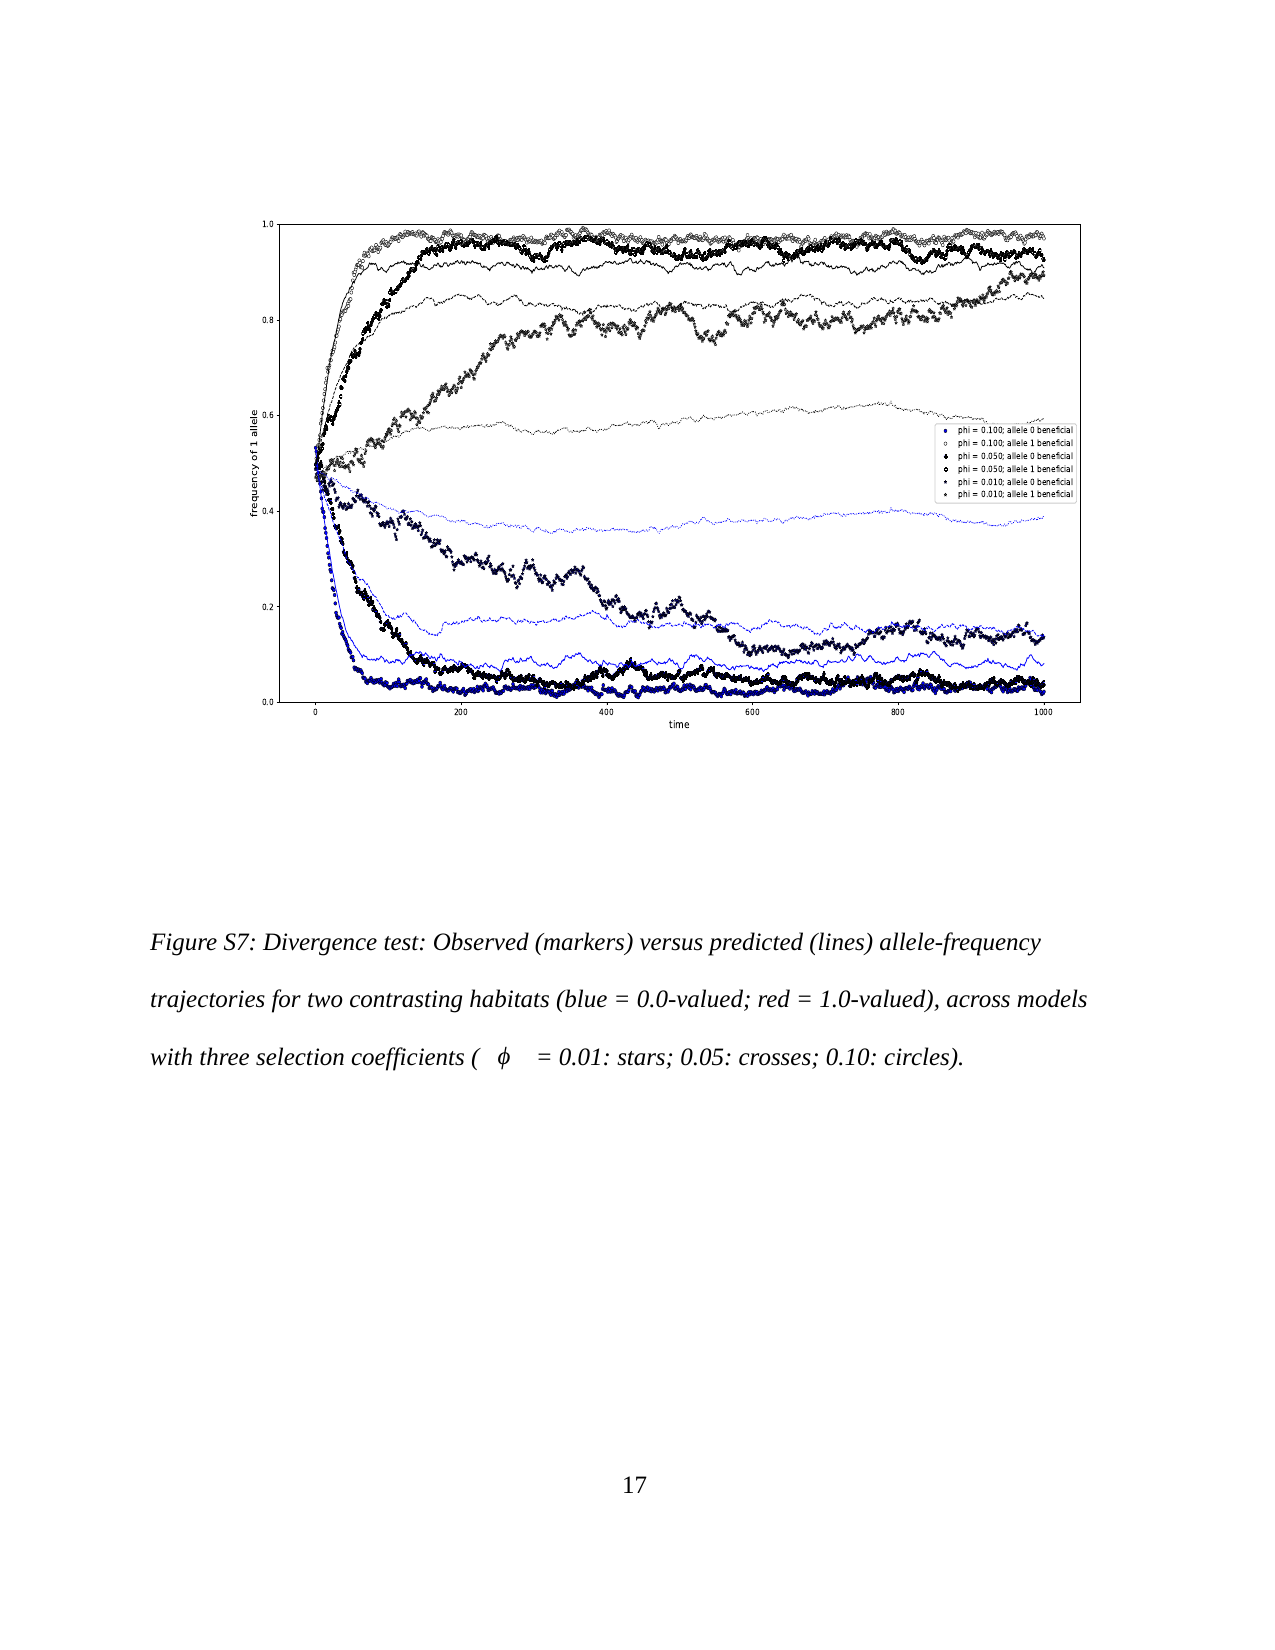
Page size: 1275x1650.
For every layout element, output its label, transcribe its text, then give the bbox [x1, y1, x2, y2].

text Figure S7: Divergence test: Observed (markers) versus predicted (lines) allele-frequency trajectories for two contrasting habitats (blue = 0.0-valued; red = 1.0-valued), across models with three selection coefficients ( = 0.01: stars; 0.05: crosses; 0.10: circles). [150, 771, 1125, 1071]
